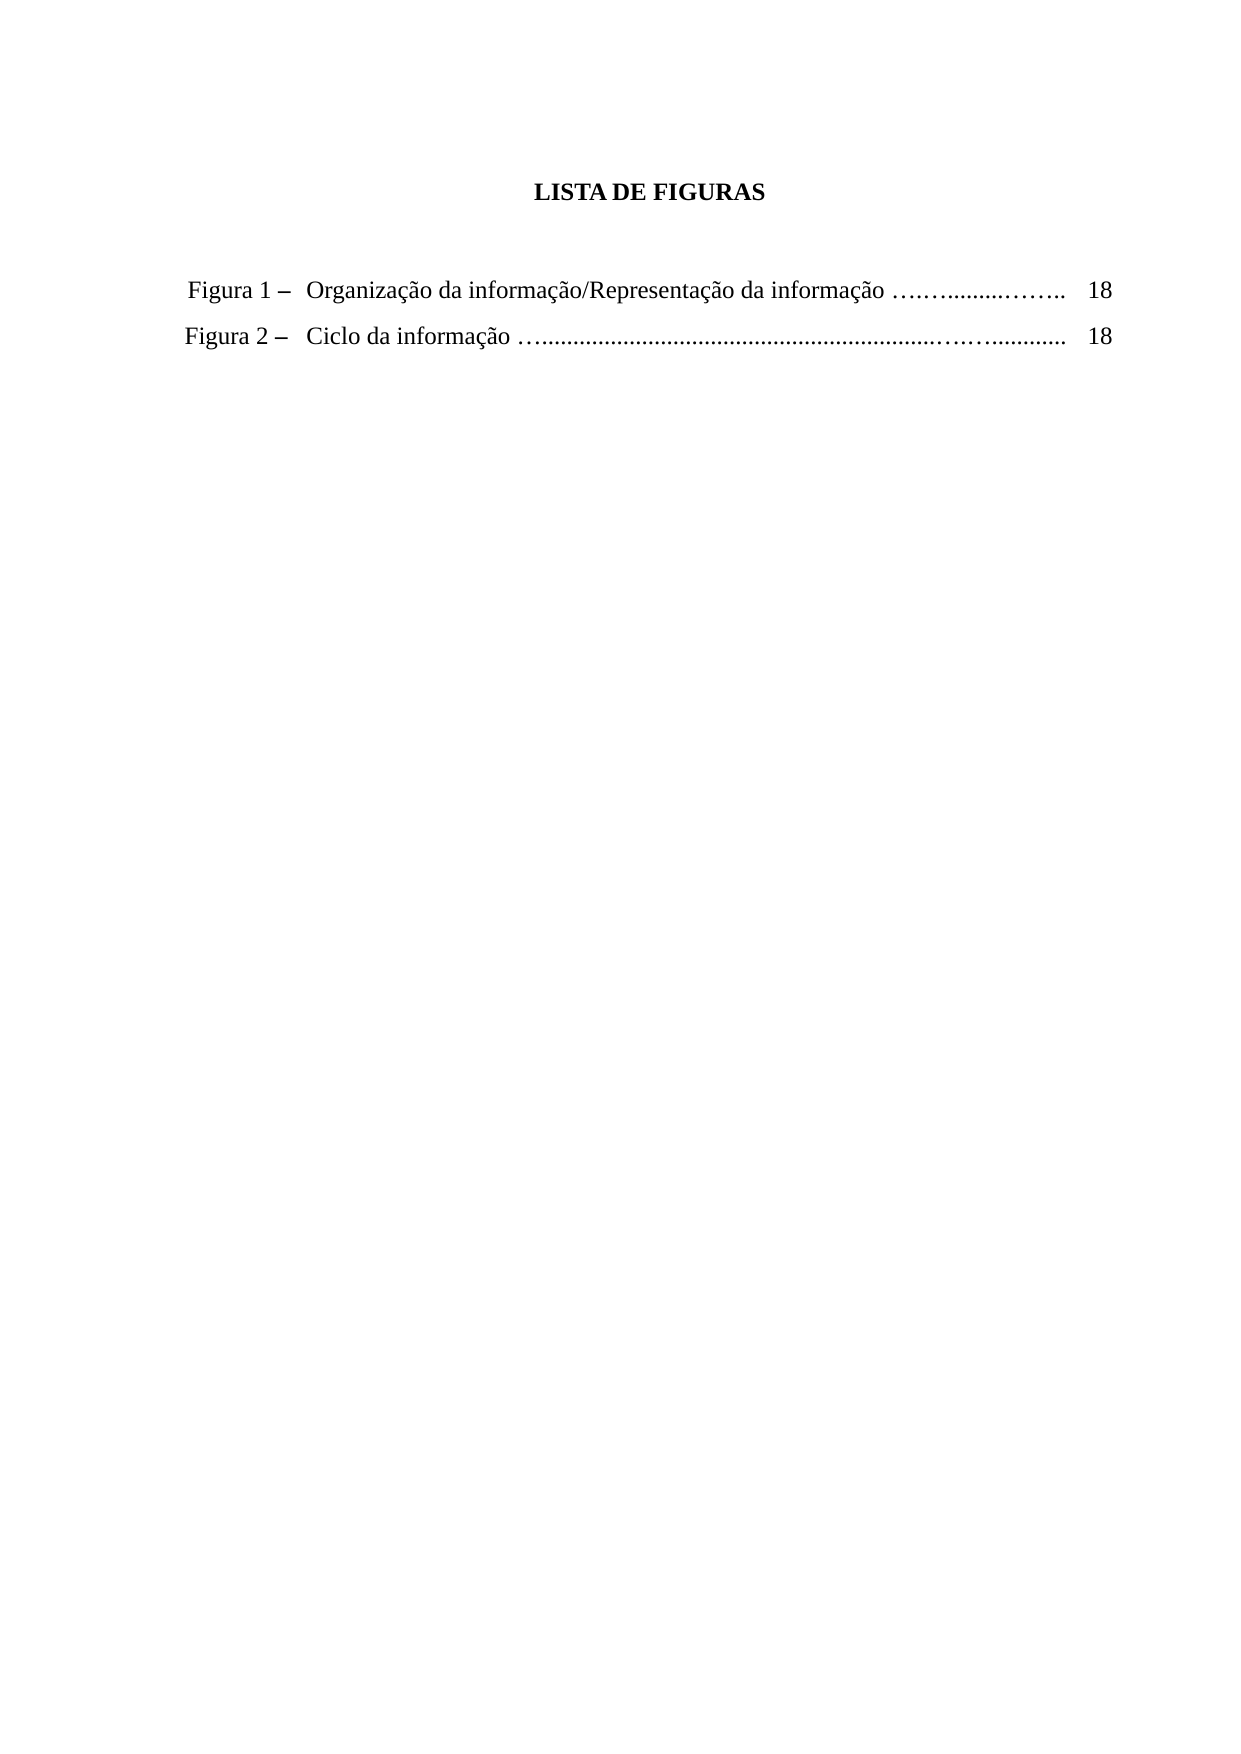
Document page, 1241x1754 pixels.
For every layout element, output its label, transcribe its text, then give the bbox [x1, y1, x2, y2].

table_cell 18 [1078, 310, 1122, 356]
table_header 18 [1078, 264, 1122, 309]
table_cell Figura 2 – [177, 310, 301, 356]
table_header Figura 1 – [177, 264, 301, 309]
text LISTA DE FIGURAS [177, 177, 1122, 206]
table_header Organização da informação/Representação da informação ….….........…….. [301, 264, 1077, 309]
table_cell Ciclo da informação …...............................................................….…............ [301, 310, 1077, 356]
